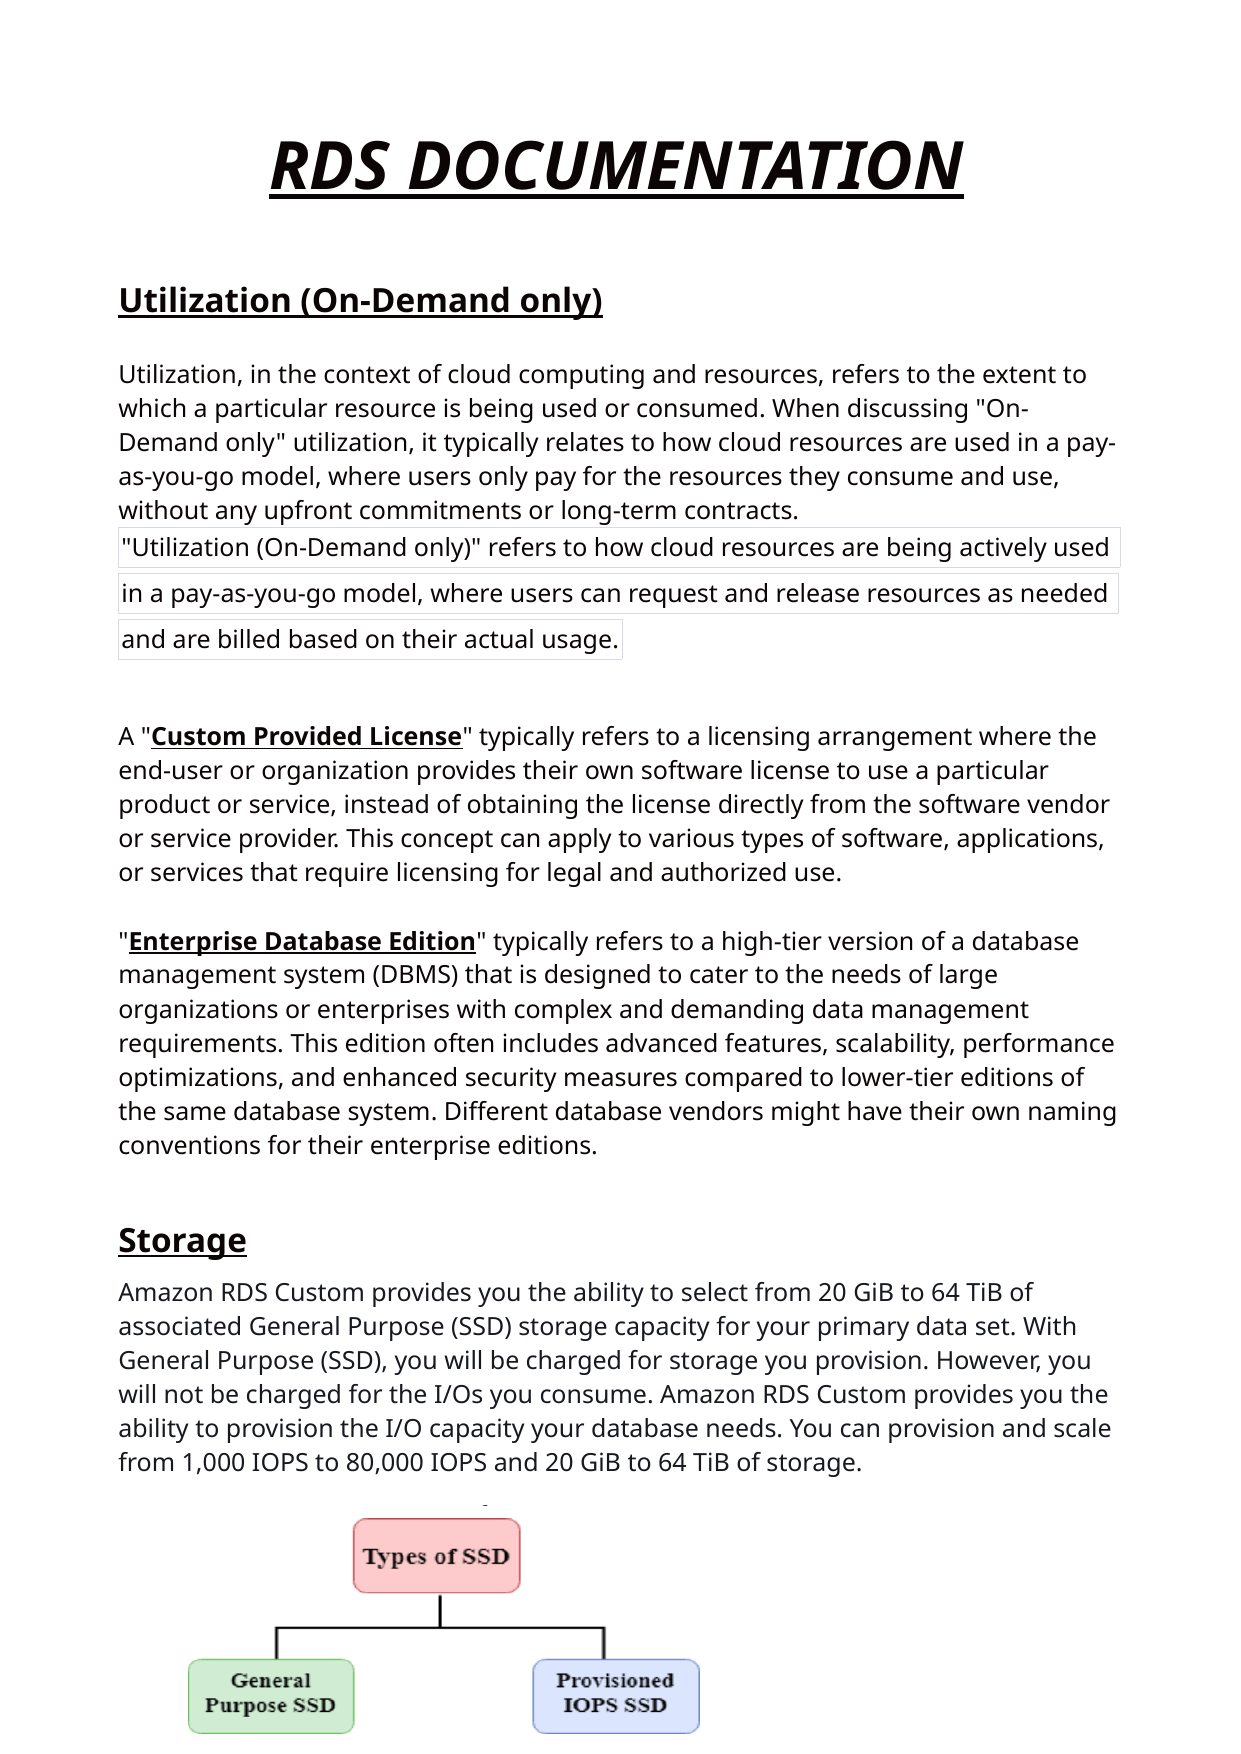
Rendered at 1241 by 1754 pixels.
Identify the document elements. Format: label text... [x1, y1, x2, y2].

text Utilization, in the context of cloud computing and resources, refers to the extent to which a particular resource is being used or consumed. When discussing "On-Demand only" utilization, it typically relates to how cloud resources are used in a pay-as-you-go model, where users only pay for the resources they consume and use, without any upfront commitments or long-term contracts. [118, 357, 1122, 527]
text Amazon RDS Custom provides you the ability to select from 20 GiB to 64 TiB of associated General Purpose (SSD) storage capacity for your primary data set. With General Purpose (SSD), you will be charged for storage you provision. However, you will not be charged for the I/Os you consume. Amazon RDS Custom provides you the ability to provision the I/O capacity your database needs. You can provision and scale from 1,000 IOPS to 80,000 IOPS and 20 GiB to 64 TiB of storage. [118, 1274, 1122, 1479]
text Utilization (On-Demand only) [118, 277, 1122, 322]
text "Enterprise Database Edition" typically refers to a high-tier version of a database management system (DBMS) that is designed to cater to the needs of large organizations or enterprises with complex and demanding data management requirements. This edition often includes advanced features, scalability, performance optimizations, and enhanced security measures compared to lower-tier editions of the same database system. Different database vendors might have their own naming conventions for their enterprise editions. [118, 923, 1122, 1162]
text "Utilization (On-Demand only)" refers to how cloud resources are being actively used in a pay-as-you-go model, where users can request and release resources as needed and are billed based on their actual usage. [118, 527, 1122, 659]
picture [169, 1505, 781, 1656]
text A "Custom Provided License" typically refers to a licensing arrangement where the end-user or organization provides their own software license to use a particular product or service, instead of obtaining the license directly from the software vendor or service provider. This concept can apply to various types of software, applications, or services that require licensing for legal and authorized use. [118, 719, 1122, 889]
subtitle Storage [118, 1216, 1122, 1262]
text RDS DOCUMENTATION [118, 118, 1122, 209]
